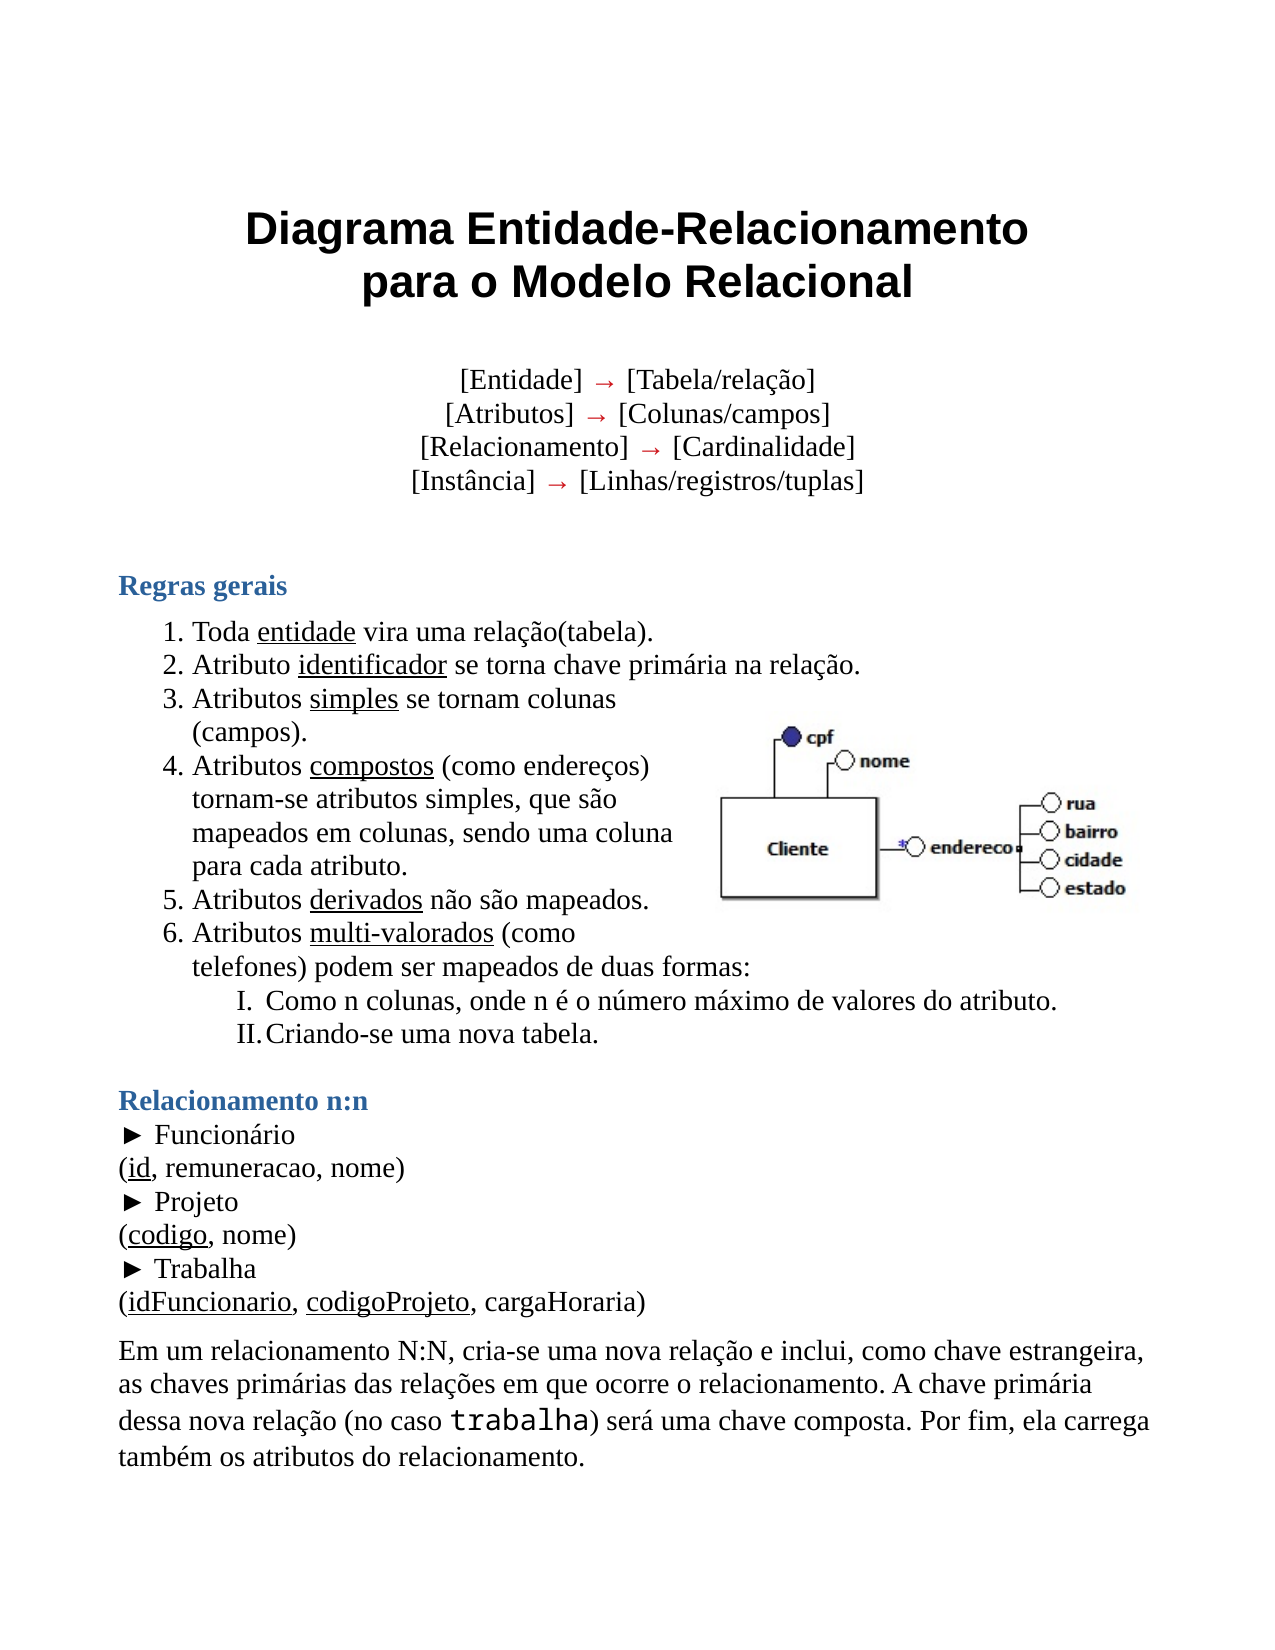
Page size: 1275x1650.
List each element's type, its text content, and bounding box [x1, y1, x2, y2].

text ► Projeto (codigo, nome) [118, 1184, 1157, 1251]
subtitle Relacionamento n:n [118, 1083, 1157, 1117]
list Atributos simples se tornam colunas (campos). [162, 681, 1157, 748]
text ► Funcionário (id, remuneracao, nome) [118, 1117, 1157, 1184]
list Como n colunas, onde n é o número máximo de valores do atributo. [236, 983, 1157, 1016]
list Atributos multi-valorados (como telefones) podem ser mapeados de duas formas: [162, 916, 1157, 983]
list Atributos derivados não são mapeados. [162, 882, 691, 916]
text Em um relacionamento N:N, cria-se uma nova relação e inclui, como chave estrangeira, as chaves primárias das relações em que ocorre o relacionamento. A chave primária dessa nova relação (no caso trabalha) será uma chave composta. Por fim, ela carrega também os atributos do relacionamento. [118, 1333, 1157, 1473]
text [Instância] → [Linhas/registros/tuplas] [118, 463, 1157, 497]
subtitle Regras gerais [118, 568, 1157, 601]
picture [691, 711, 1140, 920]
list Atributo identificador se torna chave primária na relação. [162, 647, 1157, 681]
text [Entidade] → [Tabela/relação] [118, 362, 1157, 396]
subtitle Diagrama Entidade-Relacionamento para o Modelo Relacional [118, 201, 1157, 307]
text [Atributos] → [Colunas/campos] [118, 396, 1157, 429]
list Atributos compostos (como endereços) tornam-se atributos simples, que são mapeados em colunas, sendo uma coluna para cada atributo. [162, 748, 691, 882]
list Toda entidade vira uma relação(tabela). [162, 614, 1157, 647]
text [Relacionamento] → [Cardinalidade] [118, 429, 1157, 463]
text ► Trabalha (idFuncionario, codigoProjeto, cargaHoraria) [118, 1251, 1157, 1318]
list Criando-se uma nova tabela. [236, 1016, 1157, 1083]
